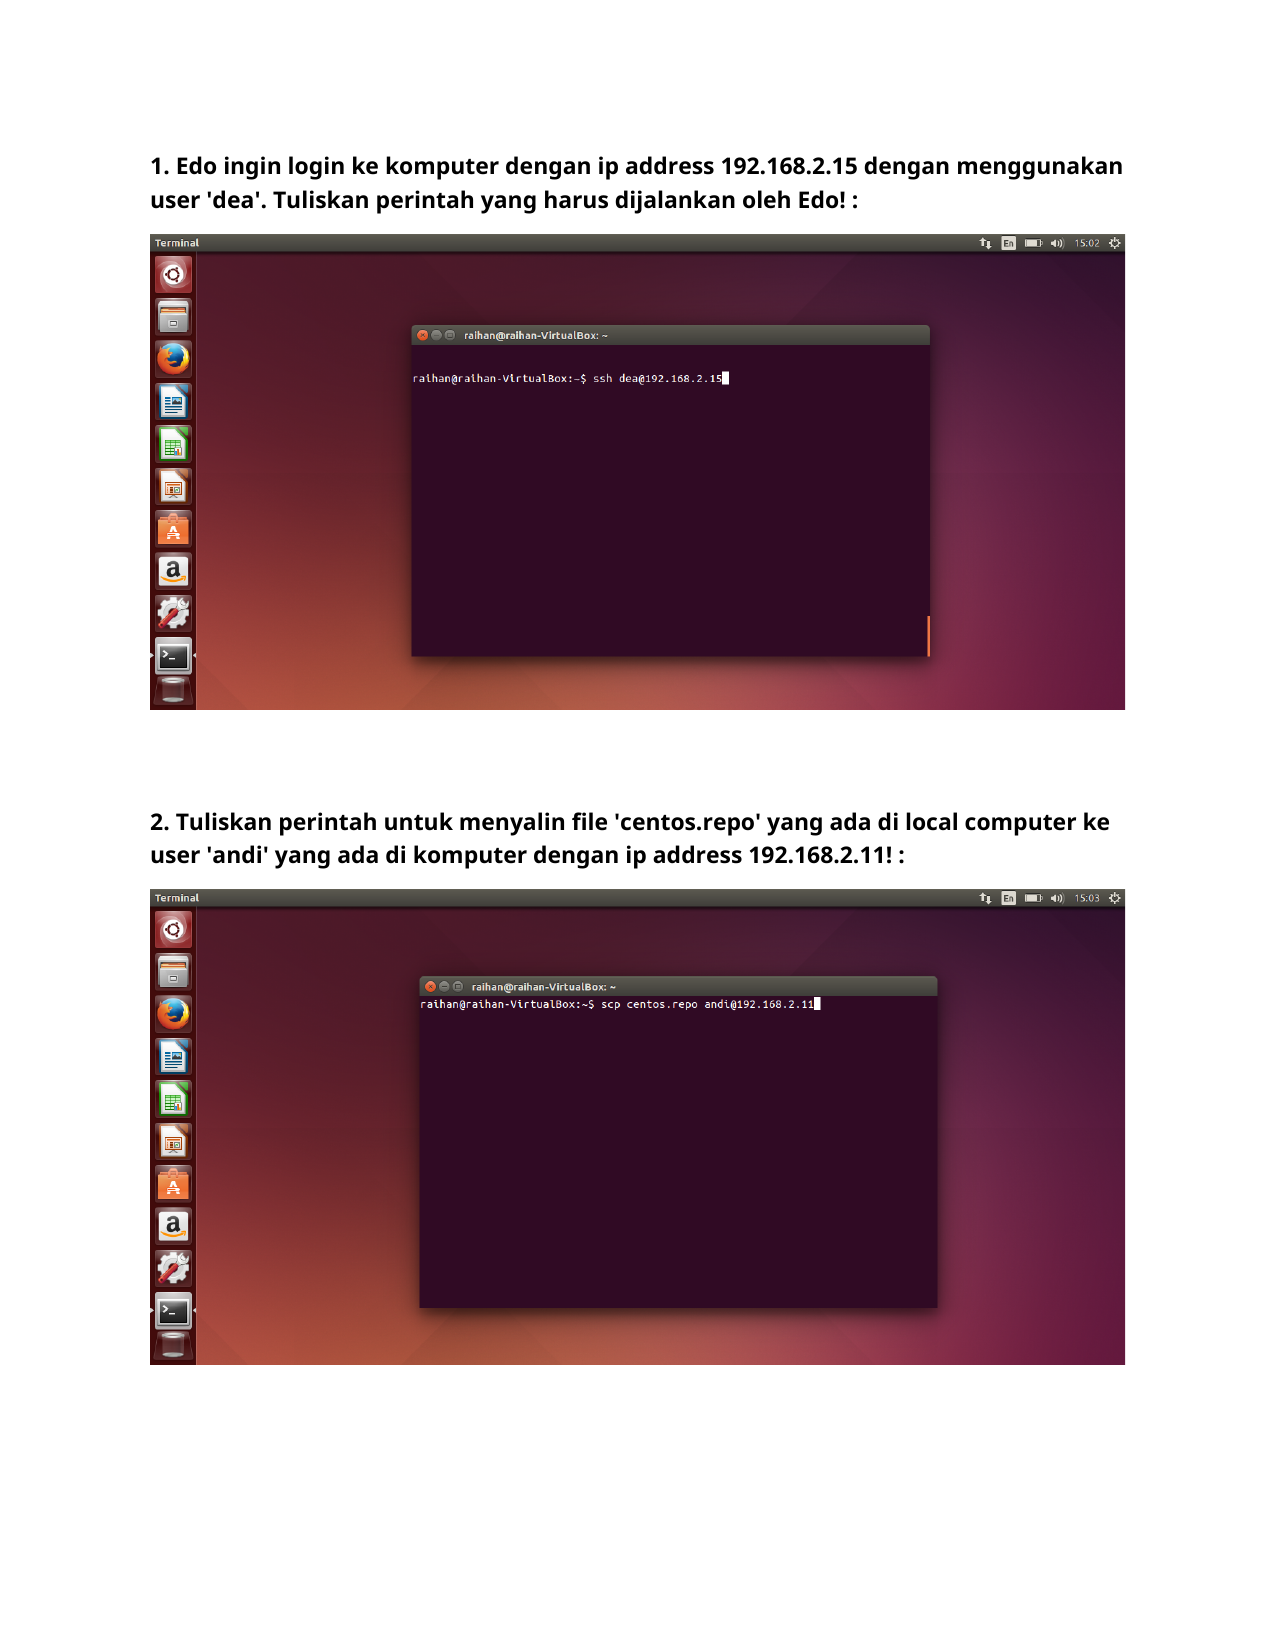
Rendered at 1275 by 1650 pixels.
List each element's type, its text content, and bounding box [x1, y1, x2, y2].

text 1. Edo ingin login ke komputer dengan ip address 192.168.2.15 dengan menggunakan user 'dea'. Tuliskan perintah yang harus dijalankan oleh Edo! : [150, 150, 1125, 215]
picture [150, 234, 1125, 710]
text 2. Tuliskan perintah untuk menyalin file 'centos.repo' yang ada di local computer ke user 'andi' yang ada di komputer dengan ip address 192.168.2.11! : [150, 805, 1125, 870]
picture [150, 889, 1125, 1365]
